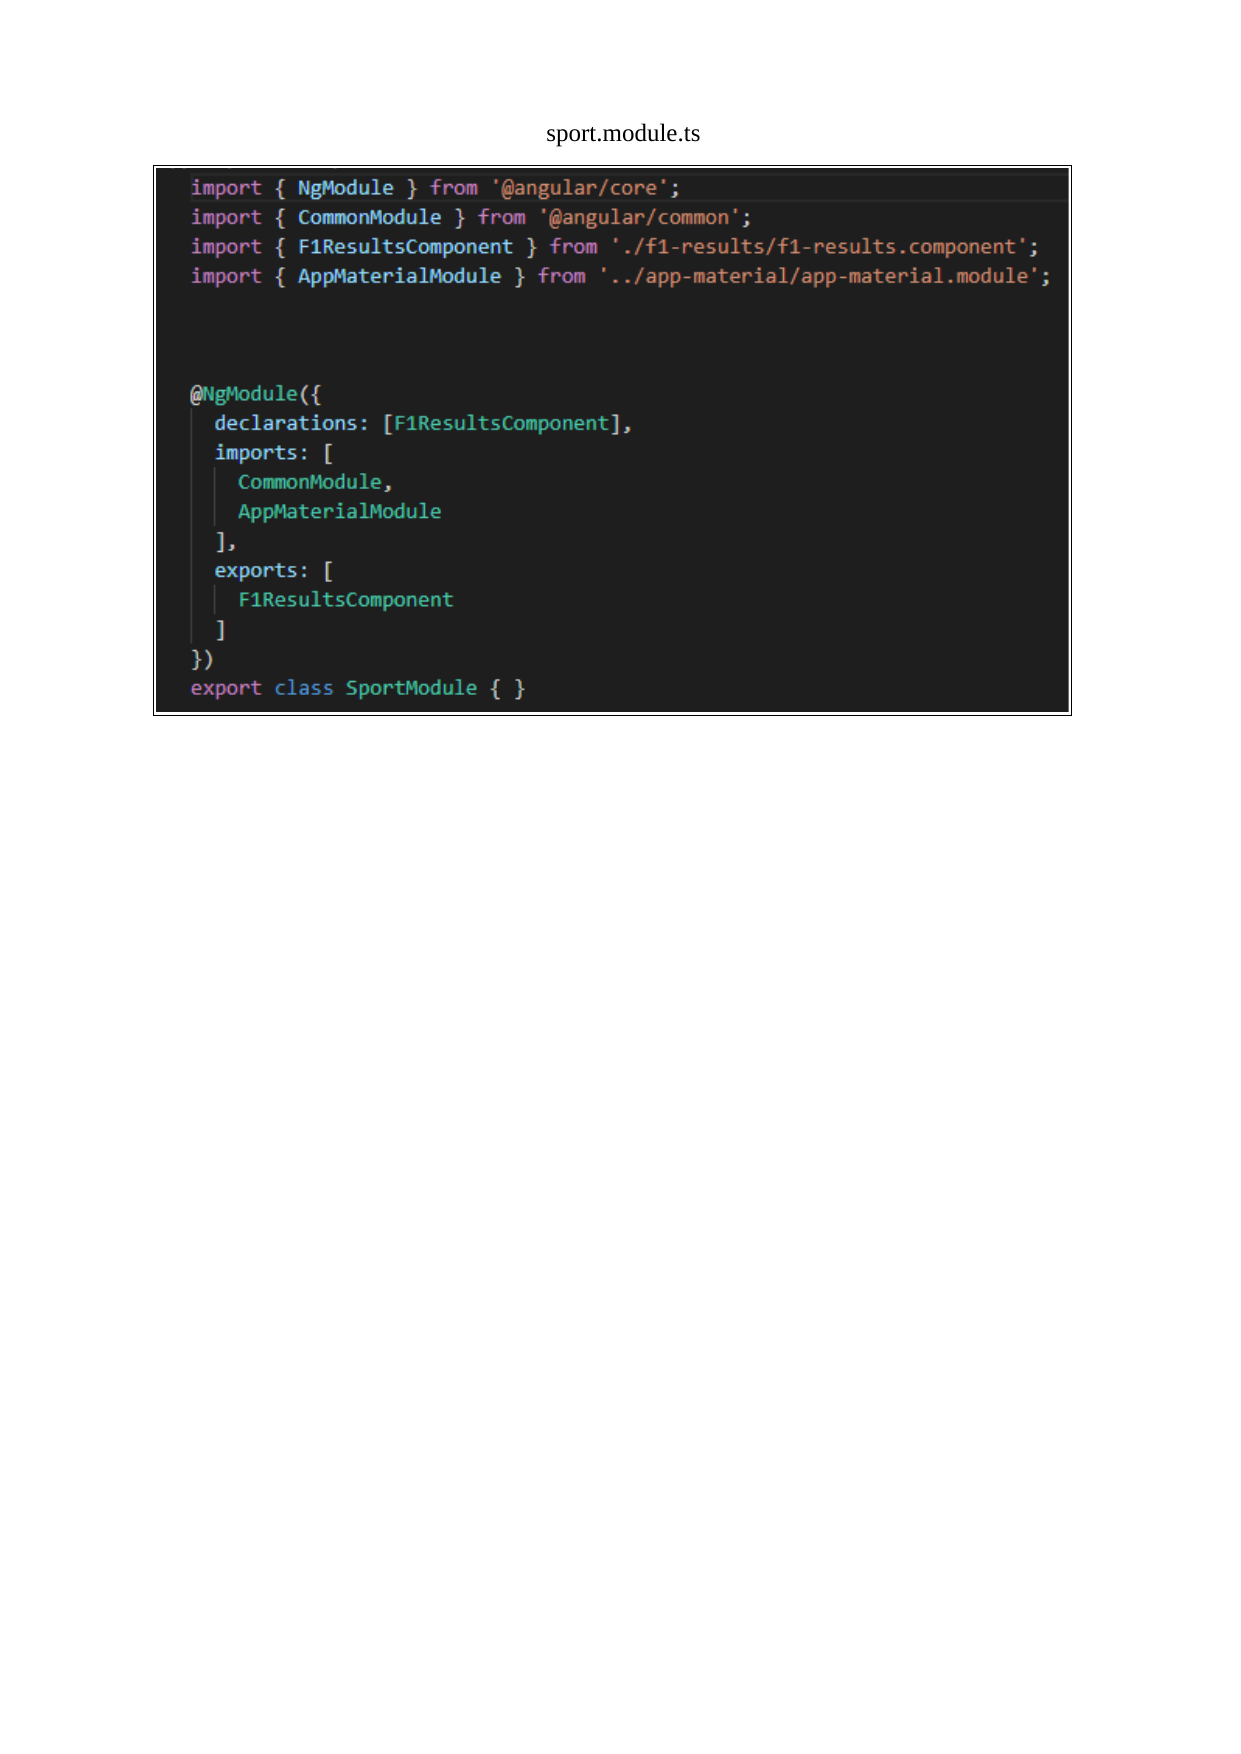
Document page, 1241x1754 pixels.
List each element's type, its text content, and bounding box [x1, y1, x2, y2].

picture [156, 168, 1069, 712]
text sport.module.ts [118, 118, 1122, 147]
text [154, 166, 1071, 715]
